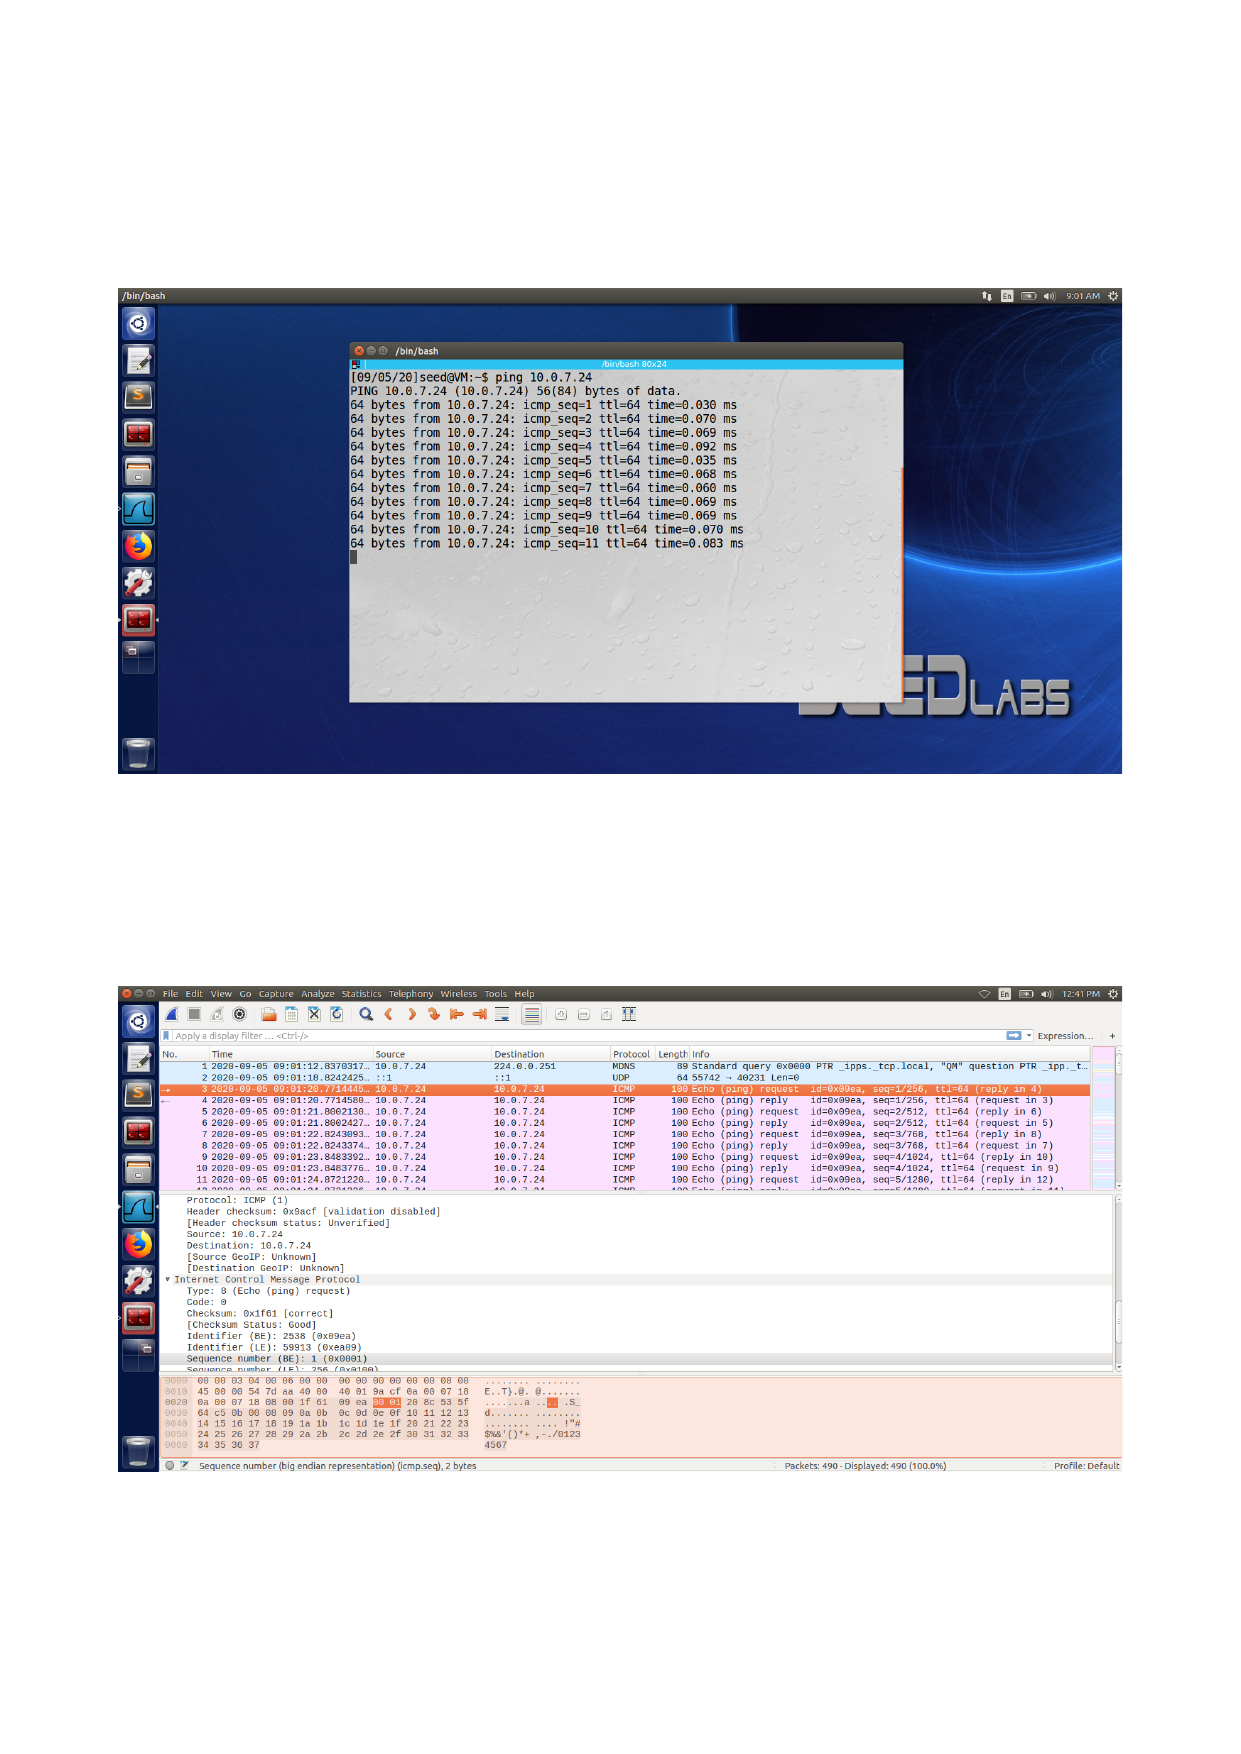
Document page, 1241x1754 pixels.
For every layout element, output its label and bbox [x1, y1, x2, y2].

picture [118, 288, 1123, 774]
picture [118, 986, 1123, 1472]
